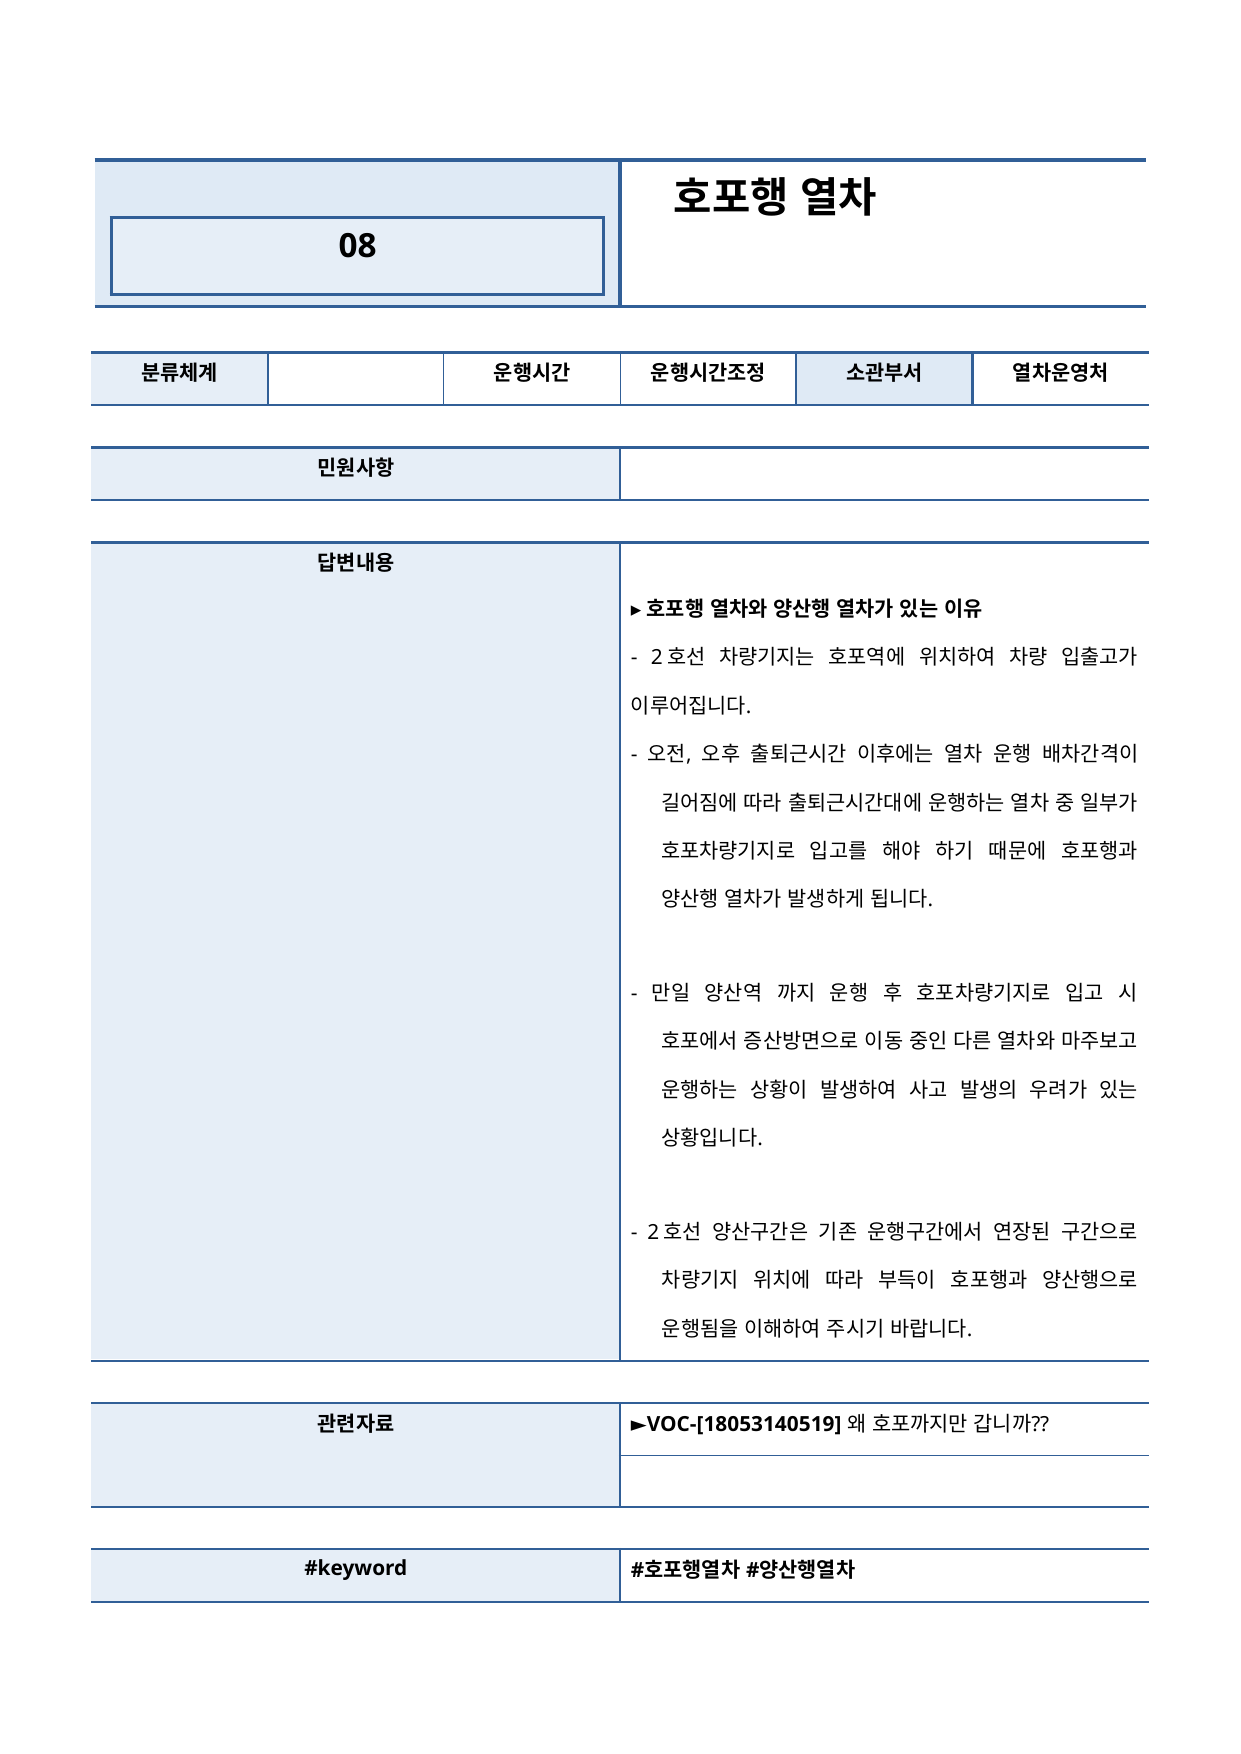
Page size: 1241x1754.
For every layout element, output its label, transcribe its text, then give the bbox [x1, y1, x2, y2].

table_header [95, 162, 618, 305]
table_header [621, 449, 1149, 499]
table_cell [621, 1456, 1149, 1506]
table_header [269, 354, 443, 404]
table_header 민원사항 [91, 449, 619, 499]
table_header ►VOC-[18053140519] 왜 호포까지만 갑니까?? [621, 1404, 1149, 1454]
table_header 운행시간조정 [621, 354, 795, 404]
table_header 관련자료 [91, 1404, 619, 1506]
table_header ▸ 호포행 열차와 양산행 열차가 있는 이유 - 2호선 차량기지는 호포역에 위치하여 차량 입출고가 이루어집니다. - 오전, 오후 출퇴근시간 이후에는 열차 운행 배차간격이 길어짐에 따라 출퇴근시간대에 운행하는 열차 중 일부가 호포차량기지로 입고를 해야 하기 때문에 호포행과 양산행 열차가 발생하게 됩니다. - 만일 양산역 까지 운행 후 호포차량기지로 입고 시 호포에서 증산방면으로 이동 중인 다른 열차와 마주보고 운행하는 상황이 발생하여 사고 발생의 우려가 있는 상황입니다. - 2호선 양산구간은 기존 운행구간에서 연장된 구간으로 차량기지 위치에 따라 부득이 호포행과 양산행으로 운행됨을 이해하여 주시기 바랍니다. [621, 544, 1149, 1359]
table_header 소관부서 [797, 354, 971, 404]
table_header 열차운영처 [974, 354, 1149, 404]
table_header #호포행열차 #양산행열차 [621, 1550, 1149, 1601]
table_header #keyword [91, 1550, 619, 1601]
table_header 답변내용 [91, 544, 619, 1359]
table_header 호포행 열차 [622, 162, 1146, 305]
table_header 분류체계 [91, 354, 267, 404]
table_header 08 [113, 219, 602, 293]
table_header 운행시간 [444, 354, 620, 404]
